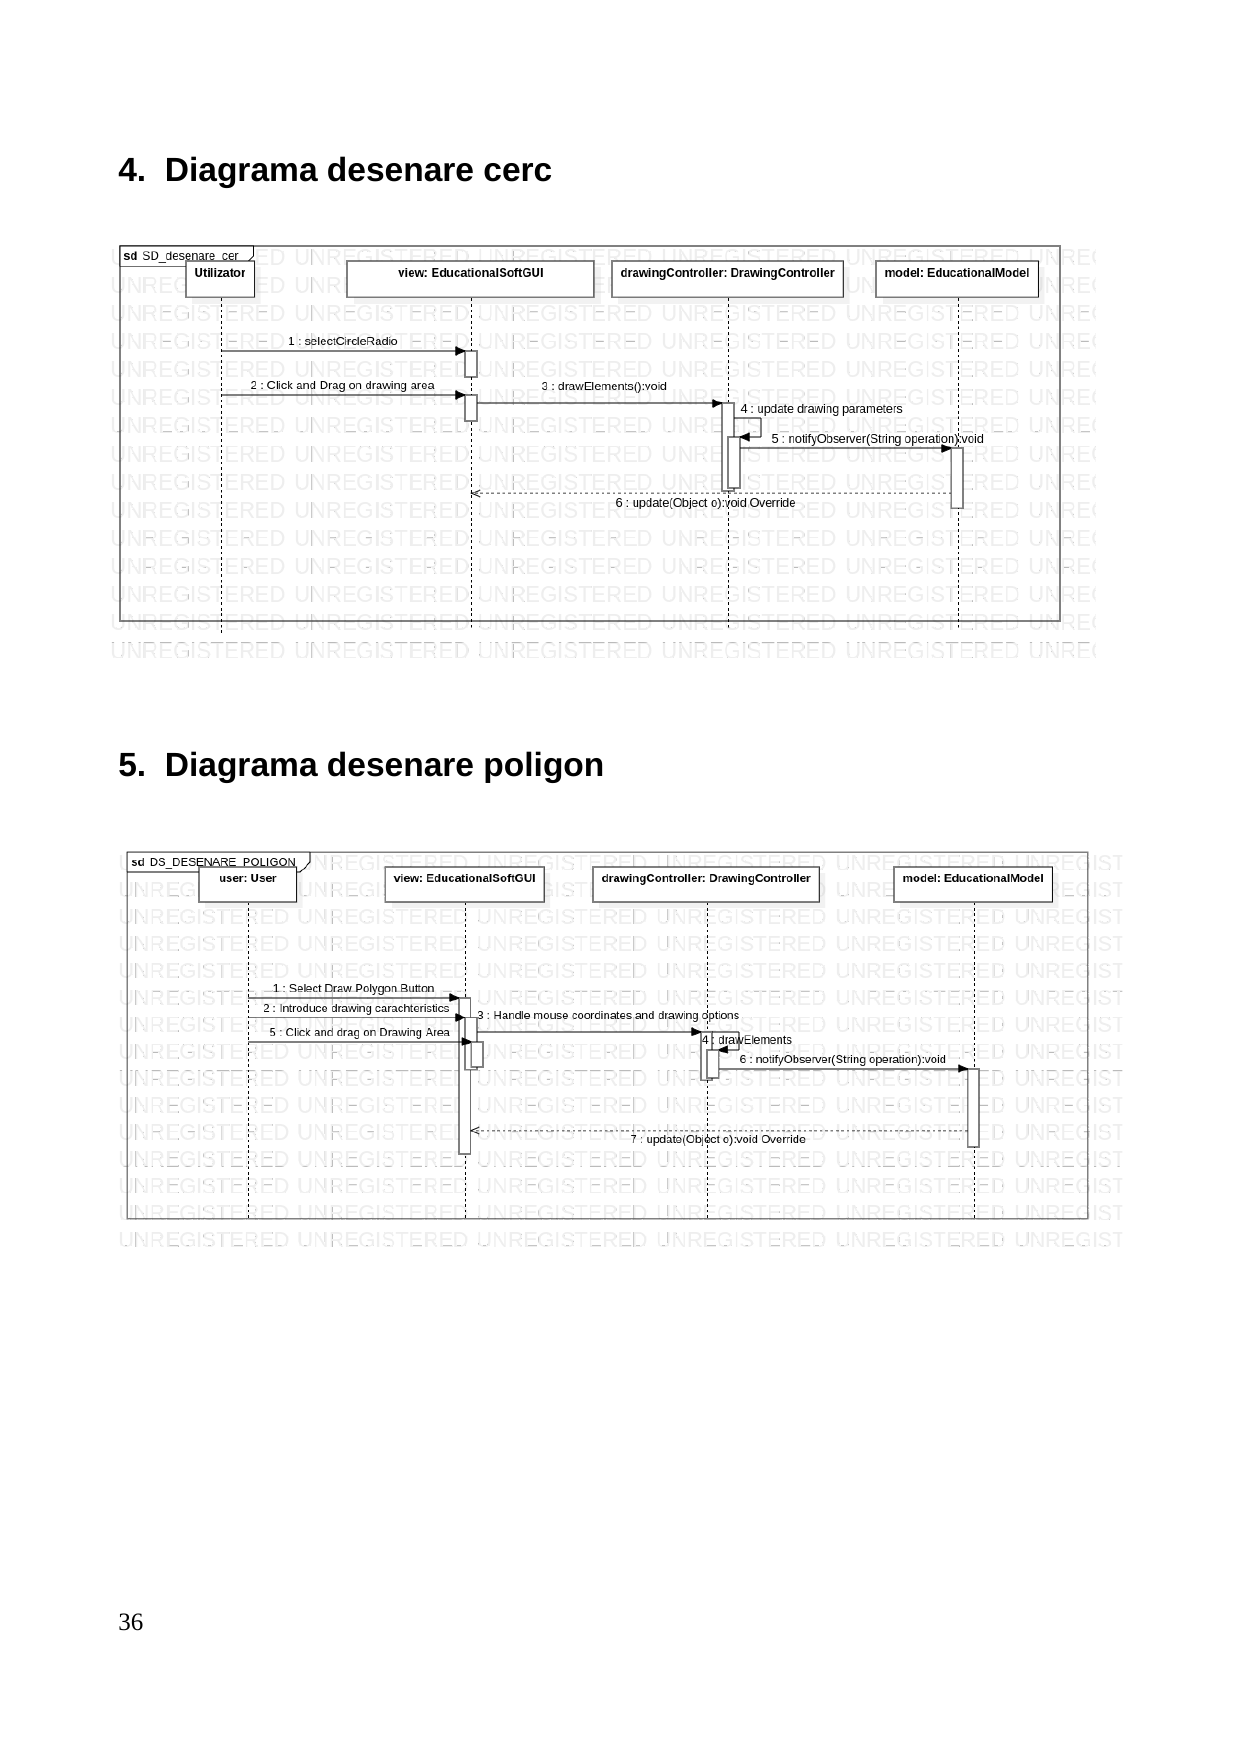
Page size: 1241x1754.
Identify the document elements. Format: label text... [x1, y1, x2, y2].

picture [110, 236, 1096, 673]
picture [118, 843, 1123, 1254]
subtitle 5. Diagrama desenare poligon [118, 745, 1122, 783]
subtitle 4. Diagrama desenare cerc [118, 150, 1122, 188]
